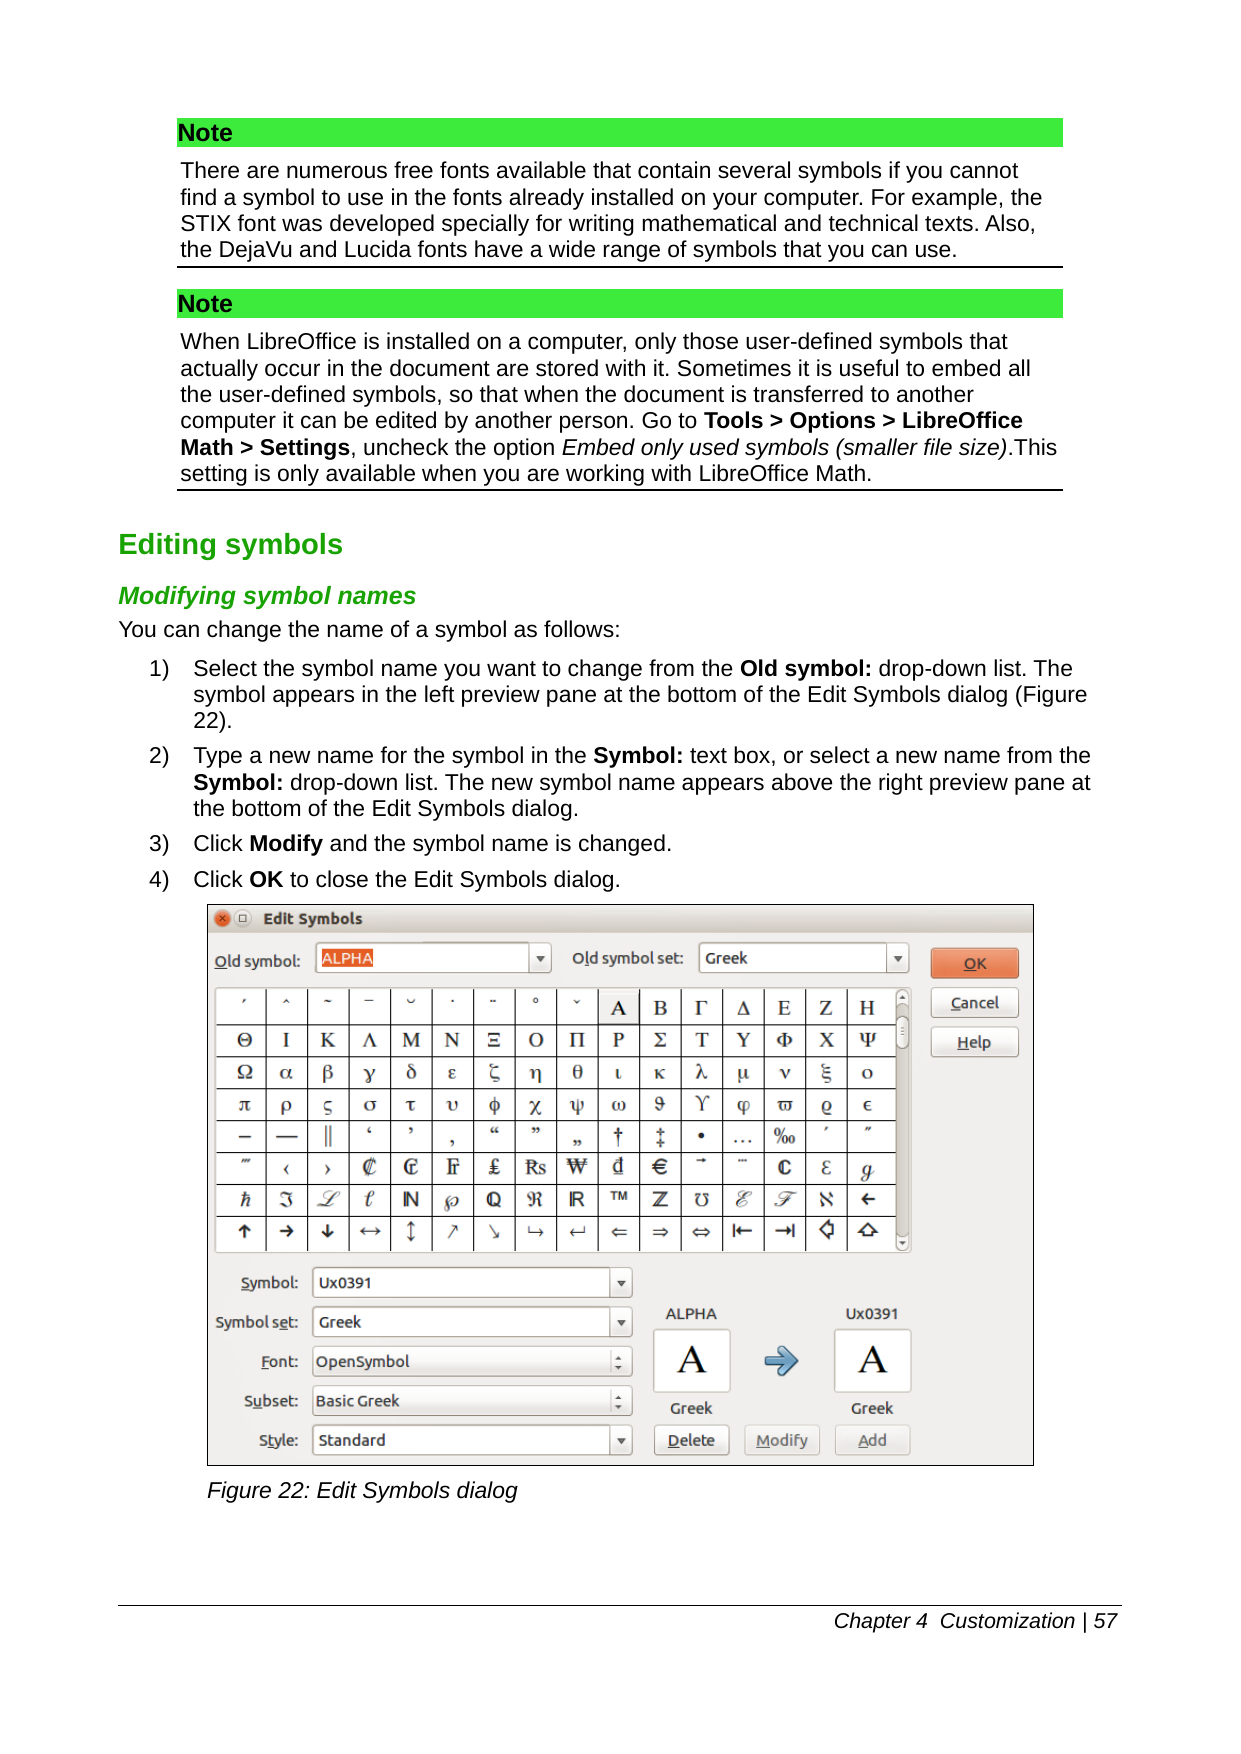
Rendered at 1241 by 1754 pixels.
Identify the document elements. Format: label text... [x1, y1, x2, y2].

text There are numerous free fonts available that contain several symbols if you cannot find a symbol to use in the fonts already installed on your computer. For example, the STIX font was developed specially for writing mathematical and technical texts. Also, the DejaVu and Lucida fonts have a wide range of symbols that you can use. [177, 154, 1063, 266]
subtitle Note [177, 118, 1063, 147]
list Select the symbol name you want to change from the Old symbol: drop-down list. The symbol appears in the left preview pane at the bottom of the Edit Symbols dialog (Figure 22). [169, 654, 1122, 734]
text Figure 22: Edit Symbols dialog [207, 1477, 1033, 1503]
list Click OK to close the Edit Symbols dialog. [169, 866, 1122, 892]
subtitle Editing symbols [118, 527, 1122, 560]
text When LibreOffice is installed on a computer, only those user-defined symbols that actually occur in the document are stored with it. Sometimes it is useful to embed all the user-defined symbols, so that when the document is transferred to another computer it can be edited by another person. Go to Tools > Options > LibreOffice Math > Settings, uncheck the option Embed only used symbols (smaller file size).This setting is only available when you are working with LibreOffice Math. [177, 325, 1063, 489]
subtitle Note [177, 289, 1063, 318]
text You can change the name of a symbol as follows: [118, 616, 1122, 642]
subtitle Modifying symbol names [118, 581, 1122, 610]
picture [208, 905, 1033, 1465]
list Click Modify and the symbol name is changed. [169, 830, 1122, 857]
list Type a new name for the symbol in the Symbol: text box, or select a new name from the Symbol: drop-down list. The new symbol name appears above the right preview pane at the bottom of the Edit Symbols dialog. [169, 742, 1122, 822]
